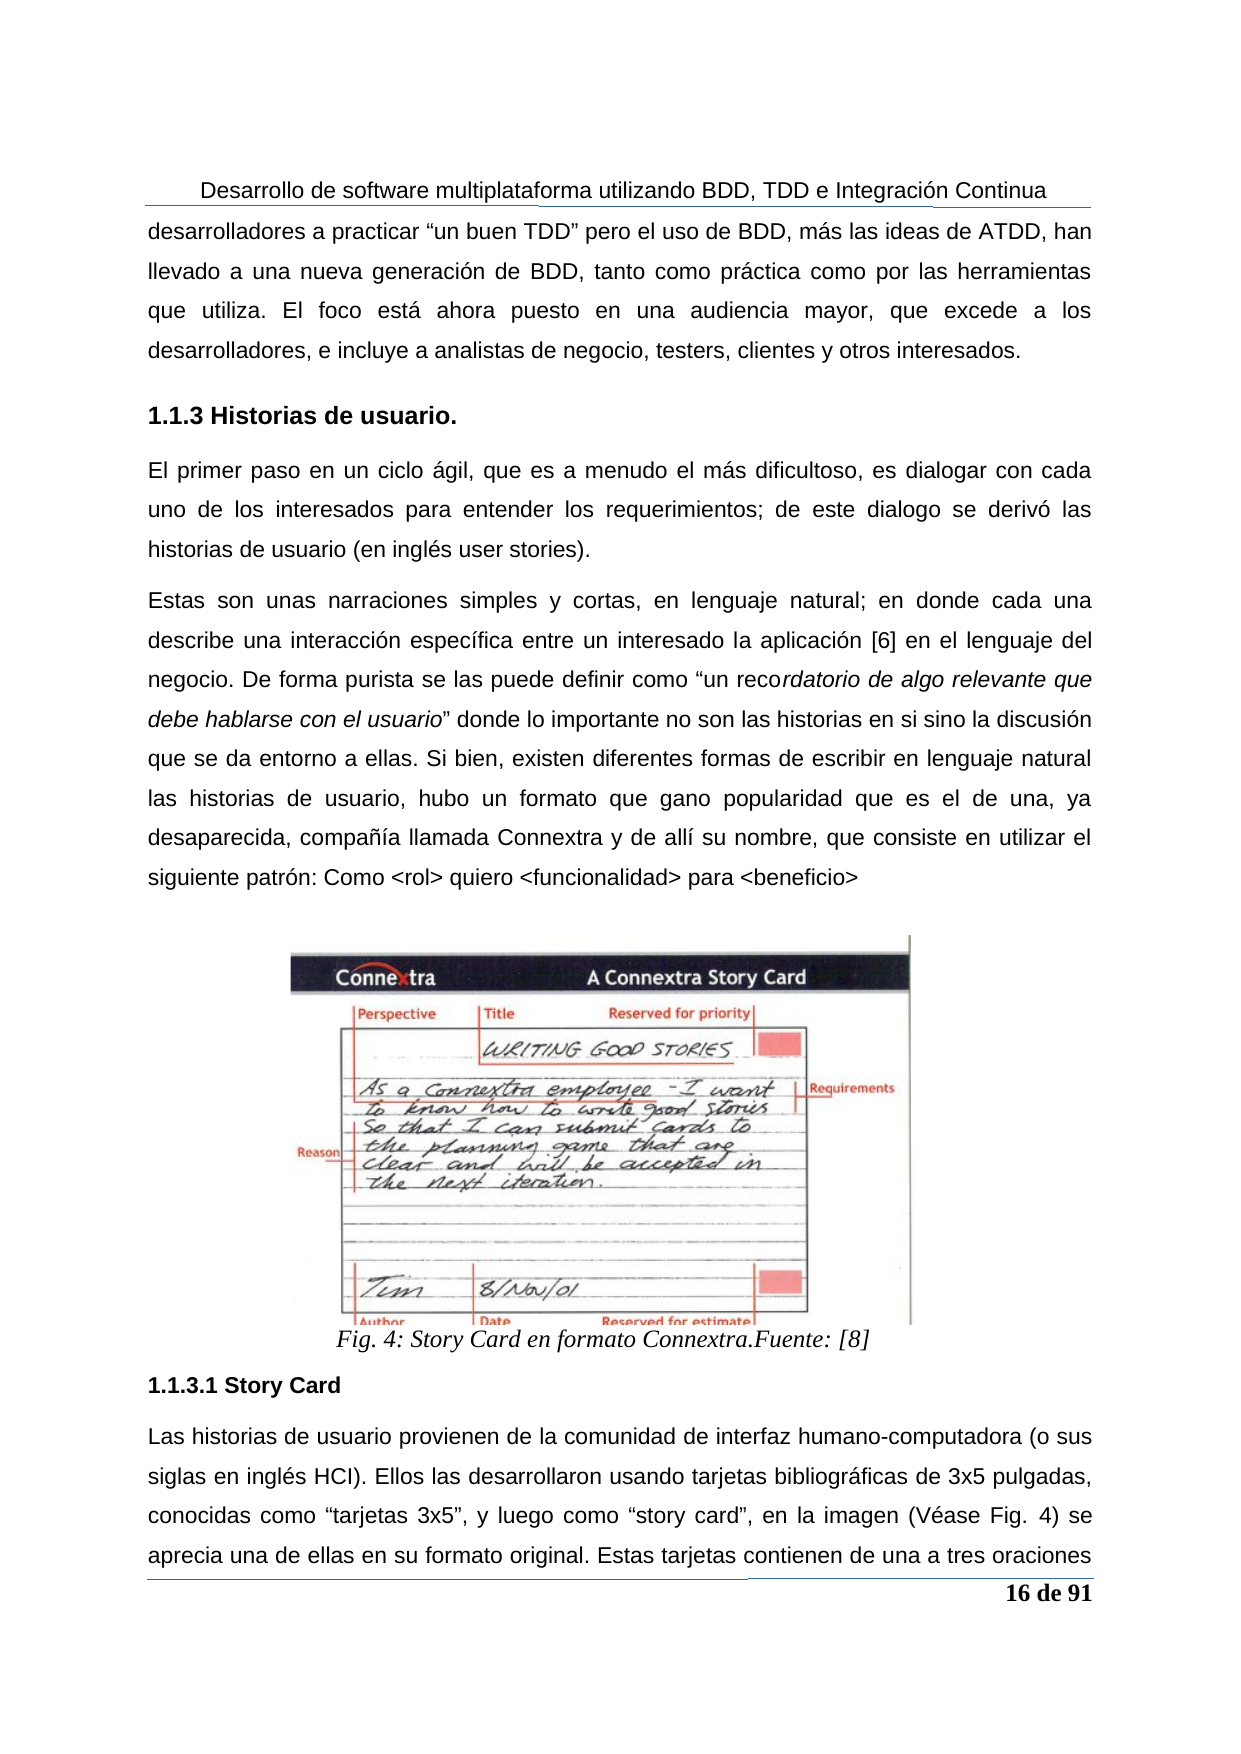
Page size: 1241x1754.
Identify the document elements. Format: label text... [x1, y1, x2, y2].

subtitle 1.1.3 Historias de usuario. [148, 401, 1093, 430]
text desarrolladores a practicar “un buen TDD” pero el uso de BDD, más las ideas de ATDD, han llevado a una nueva generación de BDD, tanto como práctica como por las herramientas que utiliza. El foco está ahora puesto en una audiencia mayor, que excede a los desarrolladores, e incluye a analistas de negocio, testers, clientes y otros interesados. [148, 218, 1093, 363]
text El primer paso en un ciclo ágil, que es a menudo el más dificultoso, es dialogar con cada uno de los interesados para entender los requerimientos; de este dialogo se derivó las historias de usuario (en inglés user stories). [148, 457, 1093, 562]
text Las historias de usuario provienen de la comunidad de interfaz humano-computadora (o sus siglas en inglés HCI). Ellos las desarrollaron usando tarjetas bibliográficas de 3x5 pulgadas, conocidas como “tarjetas 3x5”, y luego como “story card”, en la imagen (Véase Fig. 4) se aprecia una de ellas en su formato original. Estas tarjetas contienen de una a tres oraciones [148, 1423, 1093, 1568]
text 1.1.3.1 Story Card [148, 915, 1093, 1398]
picture [290, 935, 916, 1325]
text Estas son unas narraciones simples y cortas, en lenguaje natural; en donde cada una describe una interacción específica entre un interesado la aplicación [6] en el lenguaje del negocio. De forma purista se las puede definir como “un recordatorio de algo relevante que debe hablarse con el usuario” donde lo importante no son las historias en si sino la discusión que se da entorno a ellas. Si bien, existen diferentes formas de escribir en lenguaje natural las historias de usuario, hubo un formato que gano popularidad que es el de una, ya desaparecida, compañía llamada Connextra y de allí su nombre, que consiste en utilizar el siguiente patrón: Como <rol> quiero <funcionalidad> para <beneficio> [148, 587, 1093, 890]
text Fig. 4: Story Card en formato Connextra.Fuente: [8] [291, 1325, 915, 1353]
